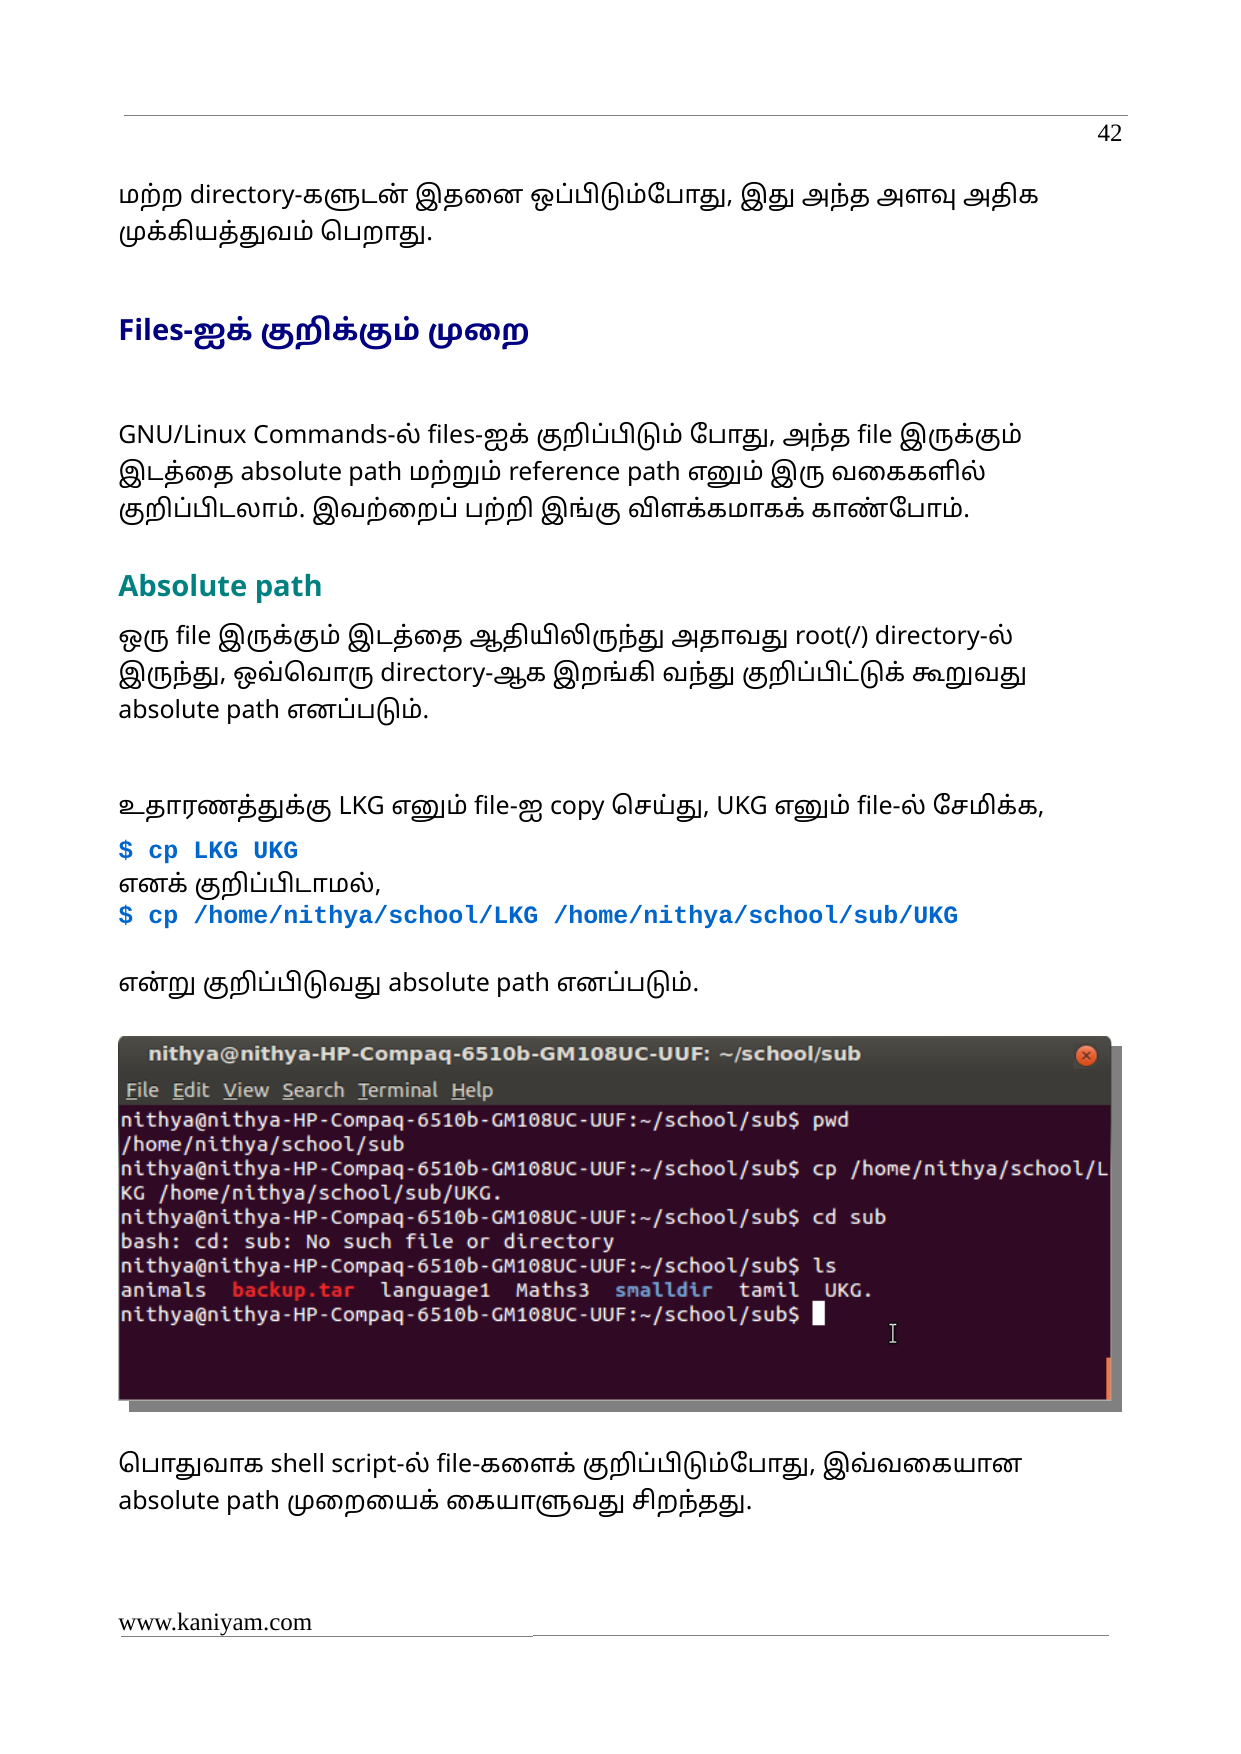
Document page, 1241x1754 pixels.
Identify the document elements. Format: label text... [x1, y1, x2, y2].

subtitle Files-ஐக் குறிக்கும் முறை [118, 309, 1122, 352]
subtitle Absolute path [118, 566, 1122, 605]
text பொதுவாக shell script-ல் file-களைக் குறிப்பிடும்போது, இவ்வகையான absolute path முறையைக் கையாளுவது சிறந்தது. [118, 1446, 1122, 1520]
text $ cp /home/nithya/school/LKG /home/nithya/school/sub/UKG [118, 902, 1122, 931]
text எனக் குறிப்பிடாமல், [118, 866, 1122, 902]
text என்று குறிப்பிடுவது absolute path எனப்படும். [118, 965, 1122, 1002]
text ஒரு file இருக்கும் இடத்தை ஆதியிலிருந்து அதாவது root(/) directory-ல் இருந்து, ஒவ்வொரு directory-ஆக இறங்கி வந்து குறிப்பிட்டுக் கூறுவது absolute path எனப்படும். [118, 618, 1122, 729]
text $ cp LKG UKG [118, 837, 1122, 866]
text GNU/Linux Commands-ல் files-ஐக் குறிப்பிடும் போது, அந்த file இருக்கும் இடத்தை absolute path மற்றும் reference path எனும் இரு வகைகளில் குறிப்பிடலாம். இவற்றைப் பற்றி இங்கு விளக்கமாகக் காண்போம். [118, 417, 1122, 528]
picture [118, 1036, 1112, 1401]
text மற்ற directory-களுடன் இதனை ஒப்பிடும்போது, இது அந்த அளவு அதிக முக்கியத்துவம் பெறாது. [118, 176, 1122, 284]
text உதாரணத்துக்கு LKG எனும் file-ஐ copy செய்து, UKG எனும் file-ல் சேமிக்க, [118, 788, 1122, 825]
